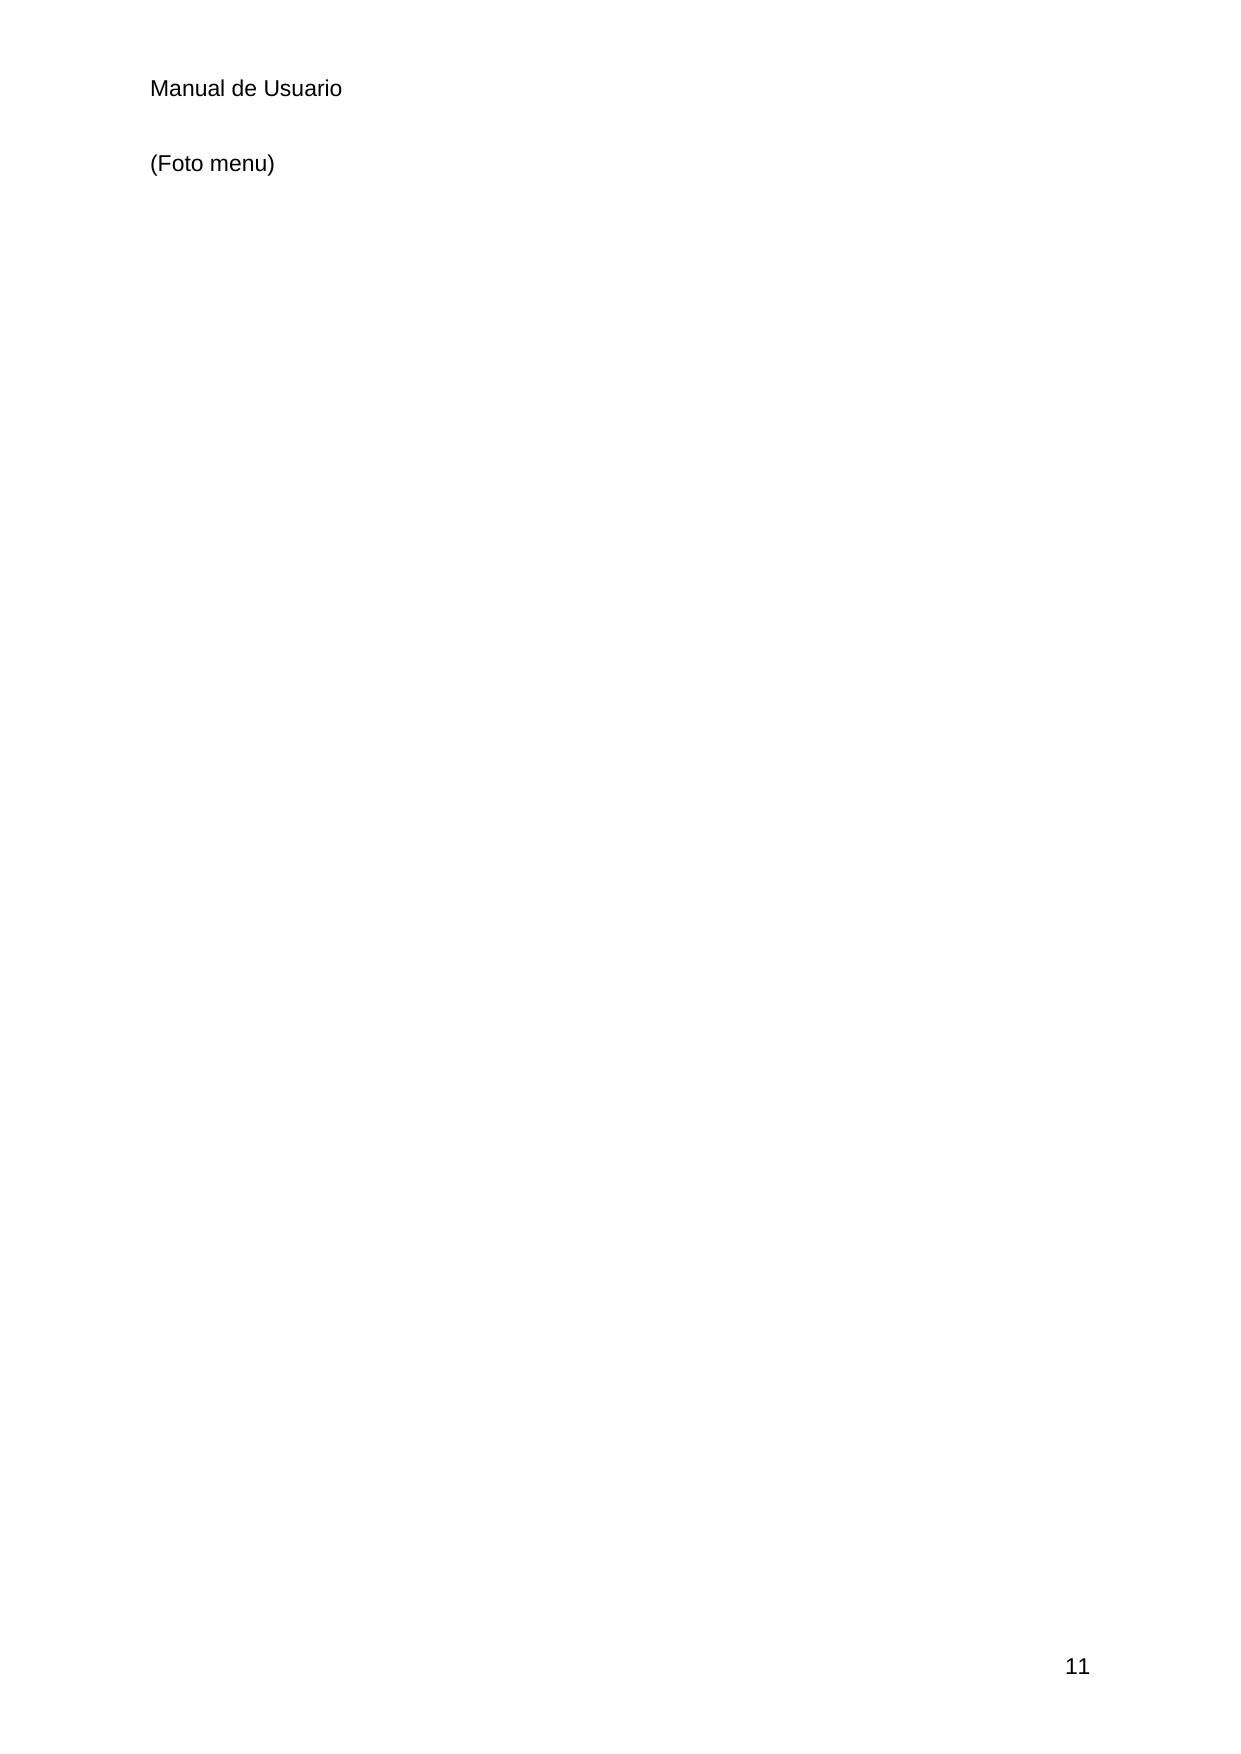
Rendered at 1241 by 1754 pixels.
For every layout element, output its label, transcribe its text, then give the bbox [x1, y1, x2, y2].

text (Foto menu) [150, 150, 1090, 176]
